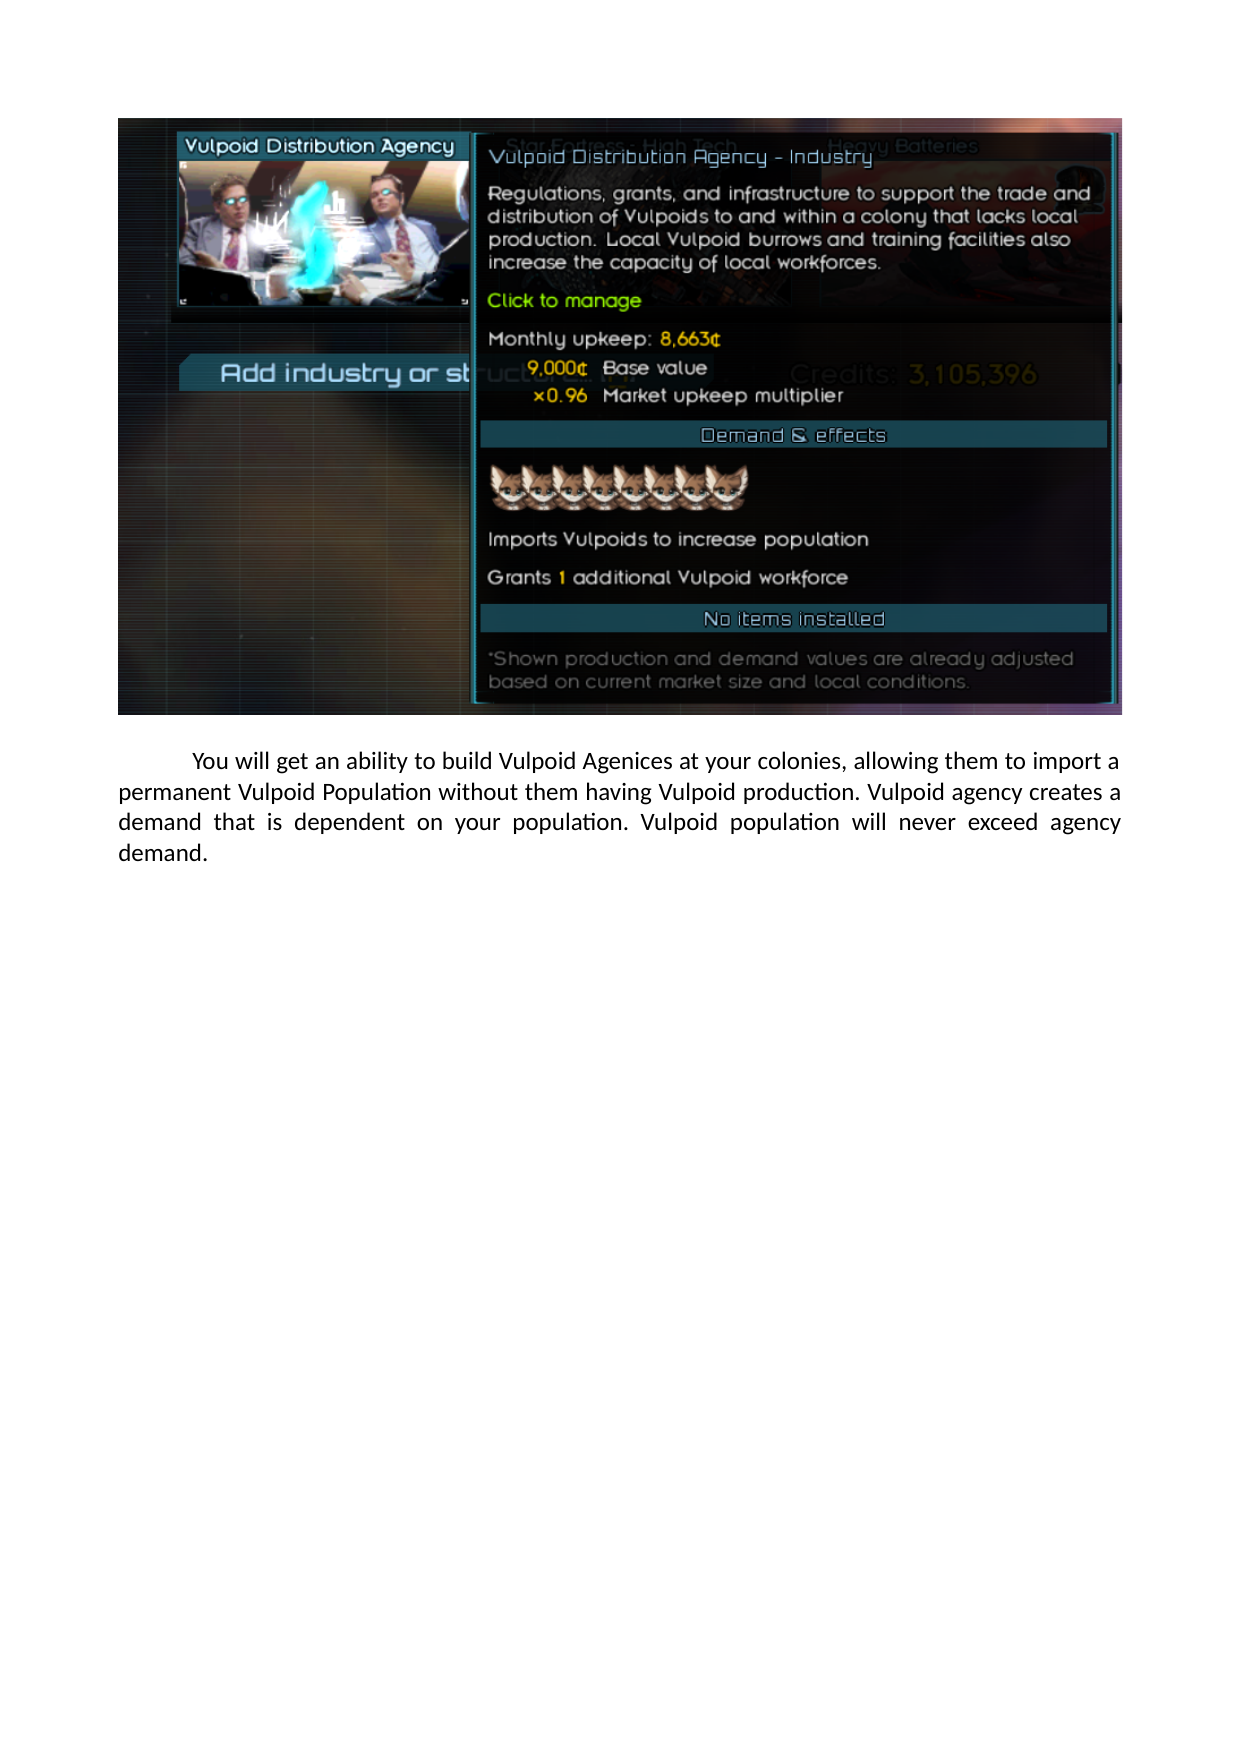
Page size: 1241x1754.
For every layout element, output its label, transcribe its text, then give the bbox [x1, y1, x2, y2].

text You will get an ability to build Vulpoid Agenices at your colonies, allowing them to import a permanent Vulpoid Population without them having Vulpoid production. Vulpoid agency creates a demand that is dependent on your population. Vulpoid population will never exceed agency demand. [118, 745, 1122, 867]
picture [118, 118, 1123, 715]
